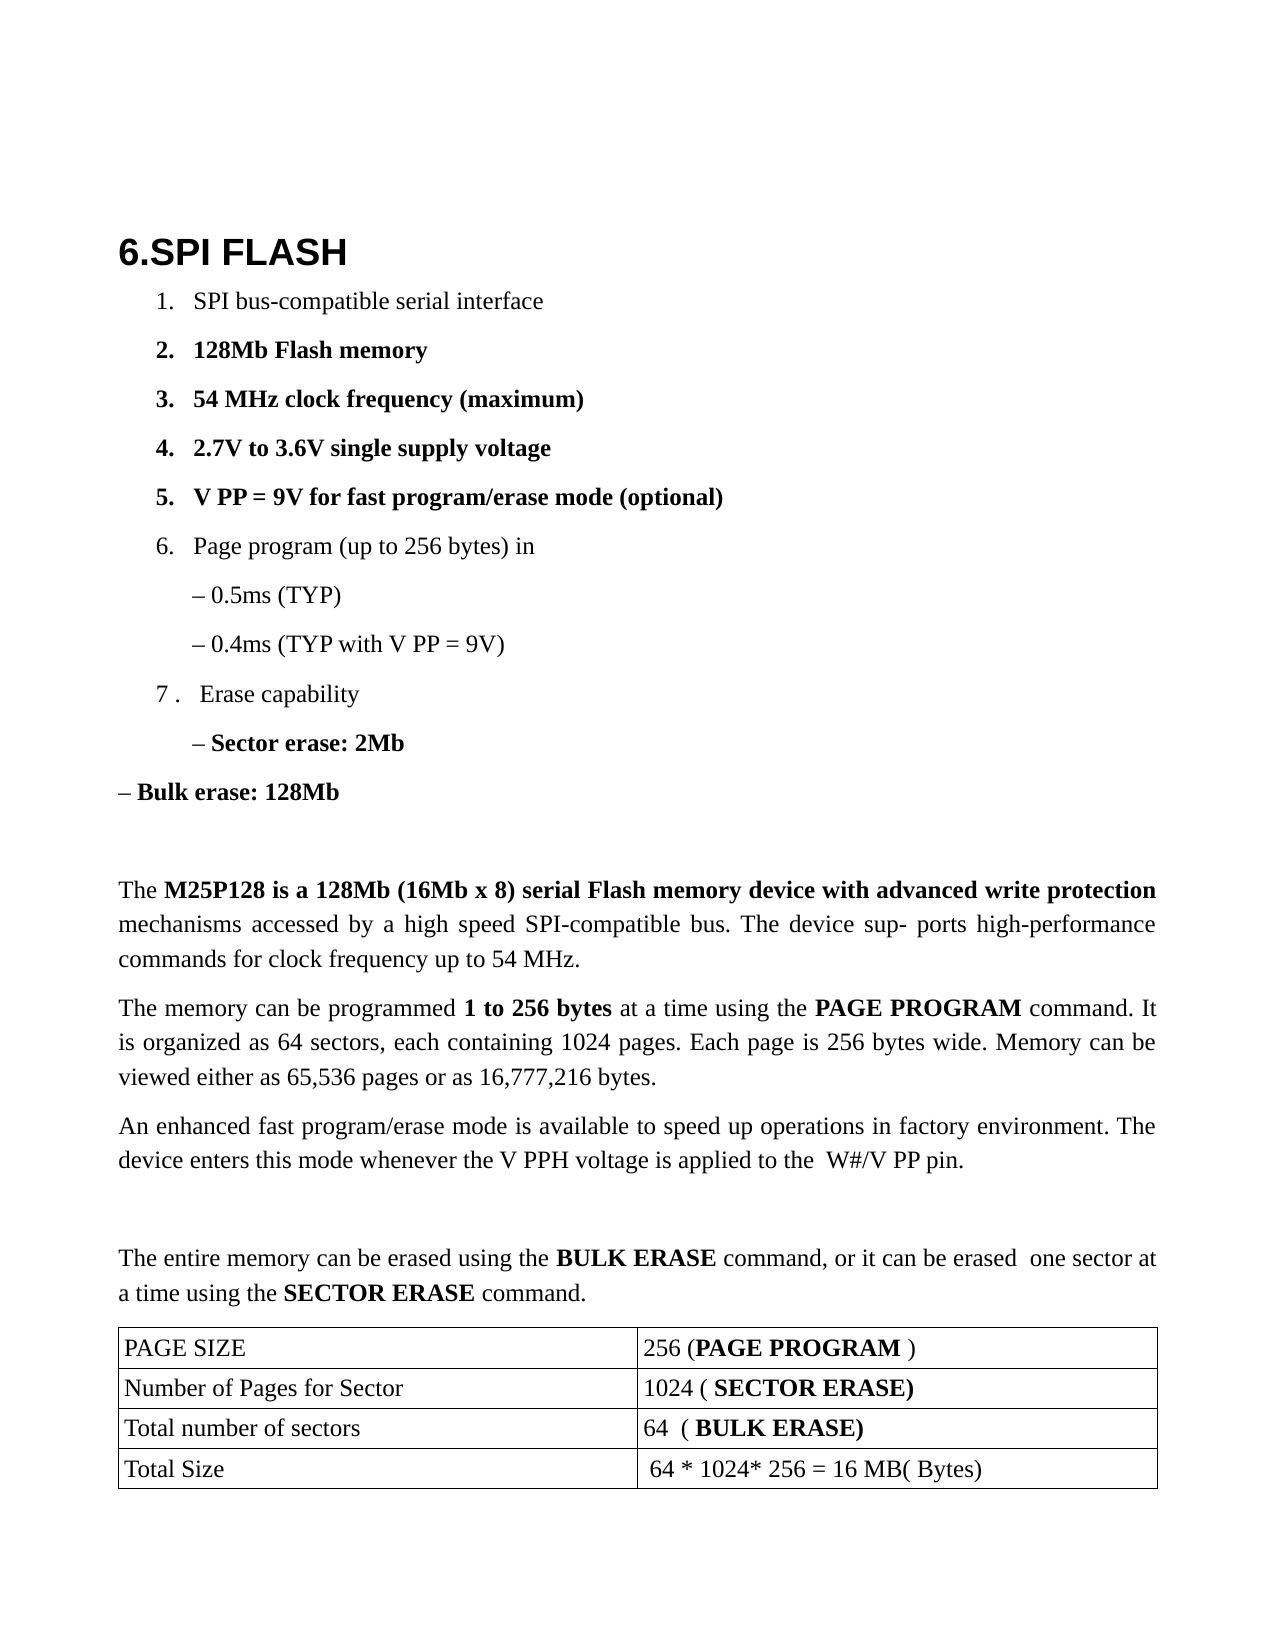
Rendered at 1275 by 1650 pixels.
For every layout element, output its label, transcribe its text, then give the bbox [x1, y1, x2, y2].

text 7 . Erase capability [118, 679, 1157, 707]
list 2.7V to 3.6V single supply voltage [156, 433, 1157, 462]
text – Bulk erase: 128Mb [118, 777, 1157, 806]
list 128Mb Flash memory [156, 335, 1157, 364]
text The memory can be programmed 1 to 256 bytes at a time using the PAGE PROGRAM command. It is organized as 64 sectors, each containing 1024 pages. Each page is 256 bytes wide. Memory can be viewed either as 65,536 pages or as 16,777,216 bytes. [118, 993, 1157, 1091]
list 54 MHz clock frequency (maximum) [156, 384, 1157, 413]
table_cell Total Size [119, 1449, 637, 1488]
table_cell Total number of sectors [119, 1409, 637, 1448]
list V PP = 9V for fast program/erase mode (optional) [156, 482, 1157, 511]
table_cell 64 * 1024* 256 = 16 MB( Bytes) [638, 1449, 1157, 1488]
text – Sector erase: 2Mb [118, 728, 1157, 756]
list Page program (up to 256 bytes) in [156, 531, 1157, 560]
table_cell Number of Pages for Sector [119, 1369, 637, 1408]
list SPI bus-compatible serial interface [156, 286, 1157, 315]
text – 0.5ms (TYP) [118, 581, 1157, 609]
text – 0.4ms (TYP with V PP = 9V) [118, 629, 1157, 658]
text The entire memory can be erased using the BULK ERASE command, or it can be erased one sector at a time using the SECTOR ERASE command. [118, 1243, 1157, 1307]
table_header 256 (PAGE PROGRAM ) [638, 1328, 1157, 1367]
table_cell 64 ( BULK ERASE) [638, 1409, 1157, 1448]
subtitle 6.SPI FLASH [118, 230, 1157, 274]
text An enhanced fast program/erase mode is available to speed up operations in factory environment. The device enters this mode whenever the V PPH voltage is applied to the W#/V PP pin. [118, 1111, 1157, 1174]
table_cell 1024 ( SECTOR ERASE) [638, 1369, 1157, 1408]
table_header PAGE SIZE [119, 1328, 637, 1367]
text The M25P128 is a 128Mb (16Mb x 8) serial Flash memory device with advanced write protection mechanisms accessed by a high speed SPI-compatible bus. The device sup- ports high-performance commands for clock frequency up to 54 MHz. [118, 875, 1157, 973]
